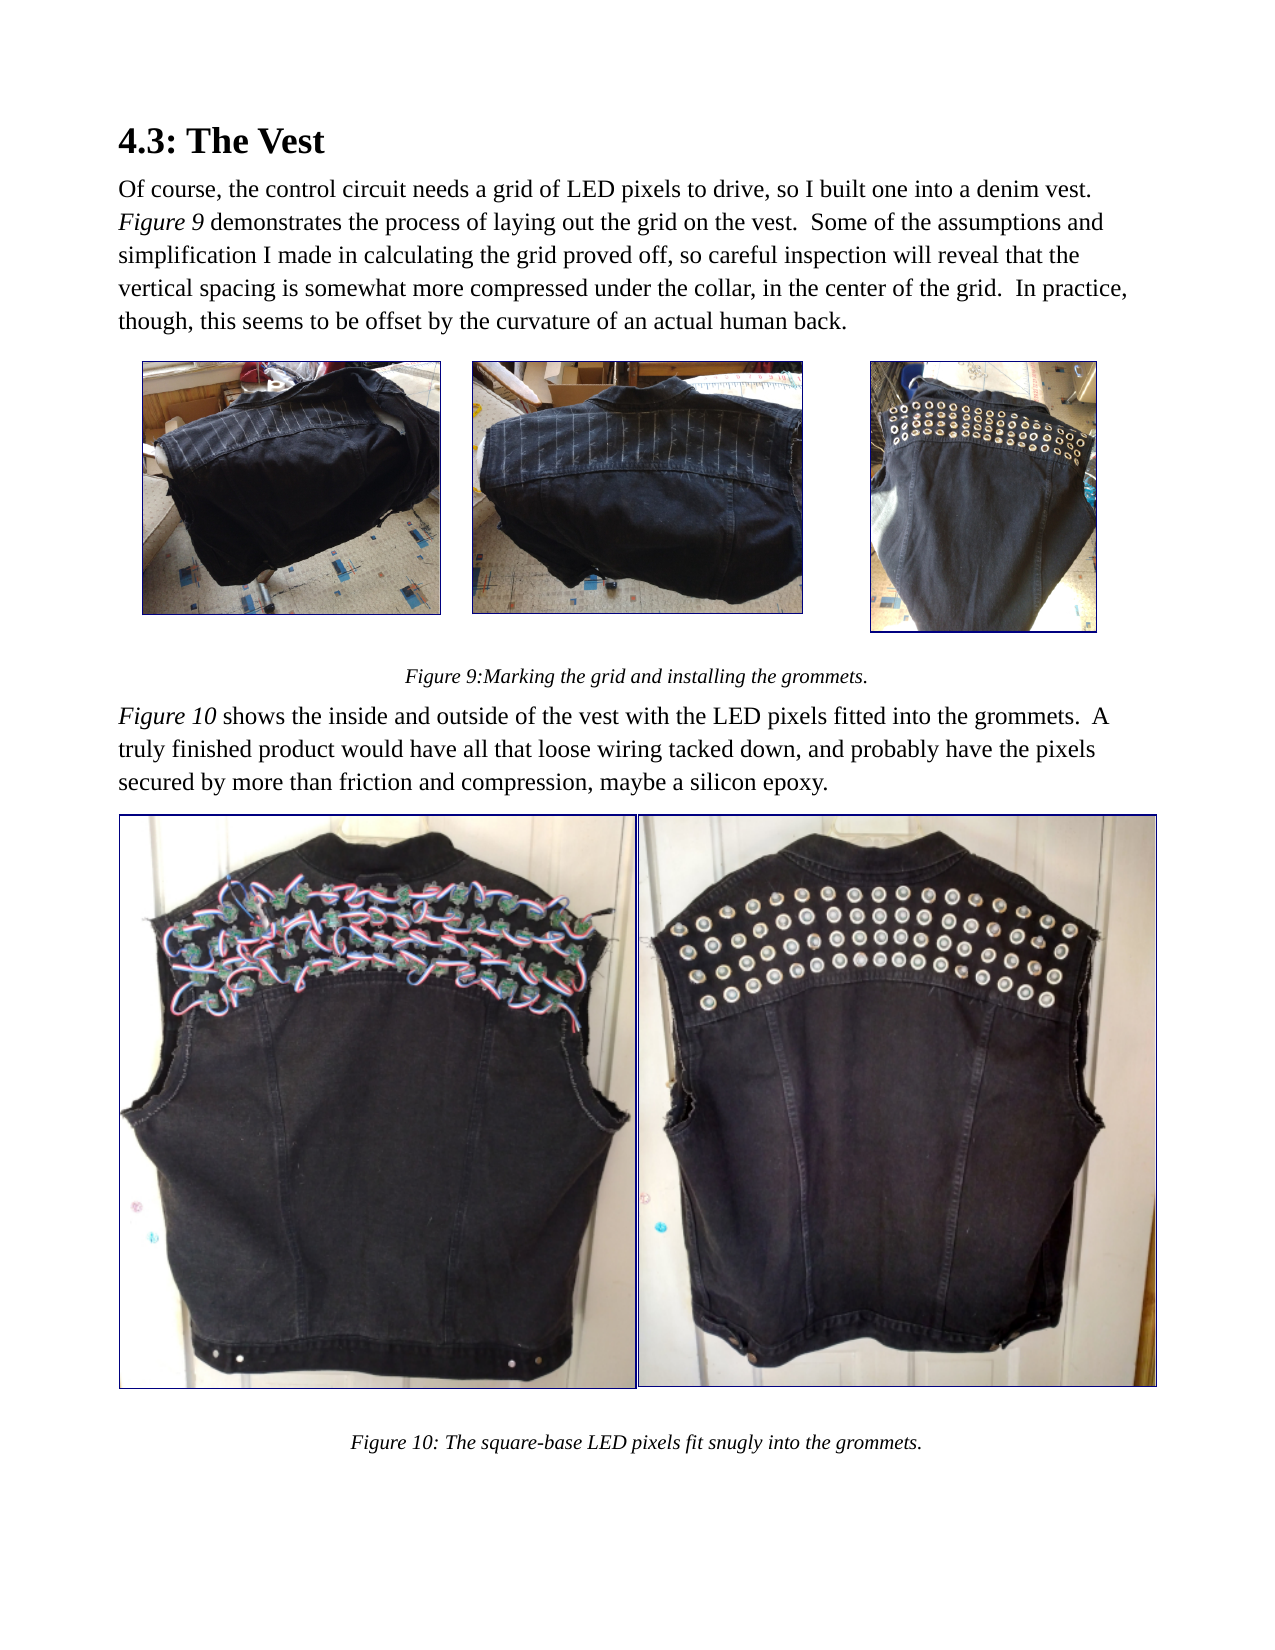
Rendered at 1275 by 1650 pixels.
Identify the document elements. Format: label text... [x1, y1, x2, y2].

text Of course, the control circuit needs a grid of LED pixels to drive, so I built one into a denim vest. Figure 9 demonstrates the process of laying out the grid on the vest. Some of the assumptions and simplification I made in calculating the grid proved off, so careful inspection will reveal that the vertical spacing is somewhat more compressed under the collar, in the center of the grid. In practice, though, this seems to be offset by the curvature of an actual human back. [118, 174, 1157, 334]
table_header [118, 815, 637, 1418]
text Figure 10 shows the inside and outside of the vest with the LED pixels fitted into the grommets. A truly finished product would have all that loose wiring tacked down, and probably have the pixels secured by more than friction and compression, maybe a silicon epoxy. [118, 701, 1157, 796]
subtitle 4.3: The Vest [118, 118, 1157, 161]
table_header [118, 354, 464, 652]
text Figure 9:Marking the grid and installing the grommets. [118, 664, 1157, 688]
text Figure 10: The square-base LED pixels fit snugly into the grommets. [118, 1430, 1157, 1454]
picture [639, 816, 1156, 1386]
picture [120, 816, 635, 1388]
table_header [638, 1387, 1157, 1418]
table_header [464, 354, 811, 652]
picture [143, 362, 440, 614]
table_header [811, 354, 1157, 652]
picture [871, 362, 1096, 631]
picture [473, 362, 802, 613]
